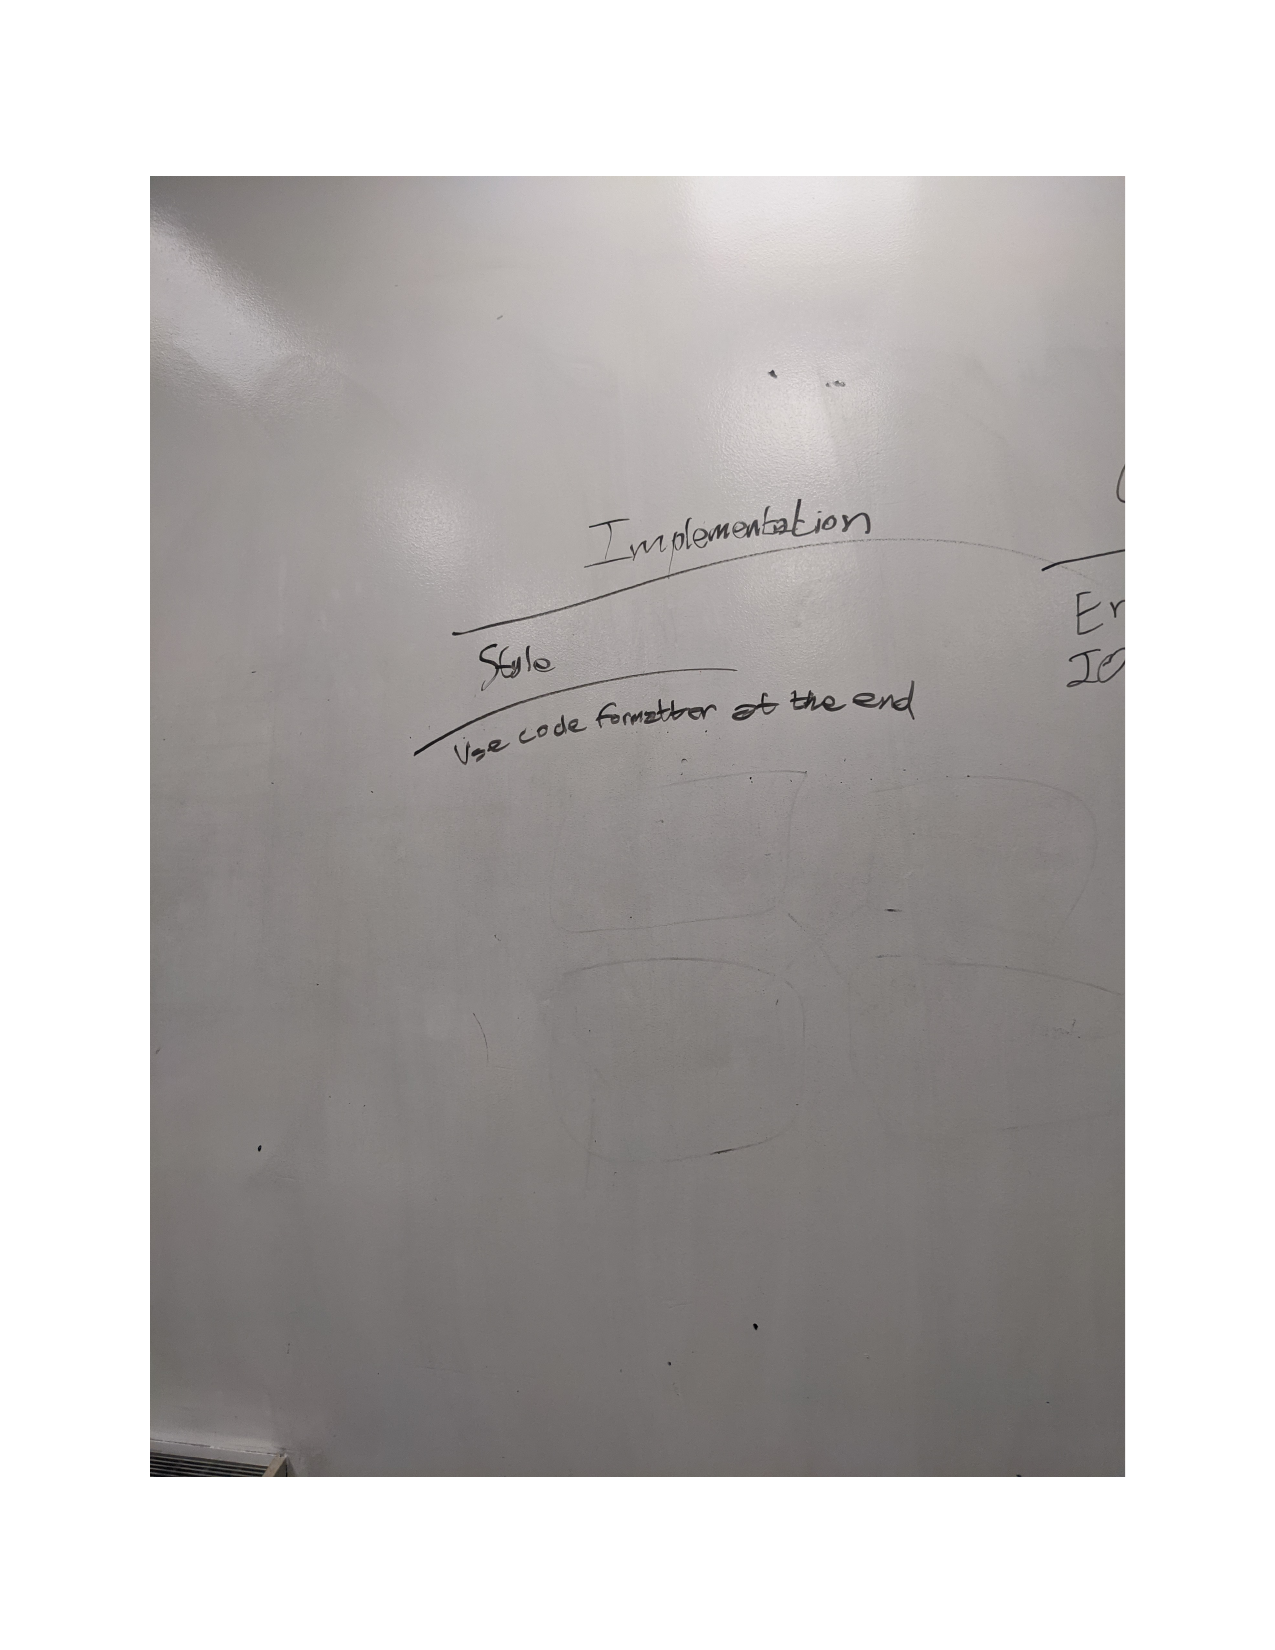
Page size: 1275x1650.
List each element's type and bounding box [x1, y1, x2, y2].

picture [150, 176, 1125, 1477]
